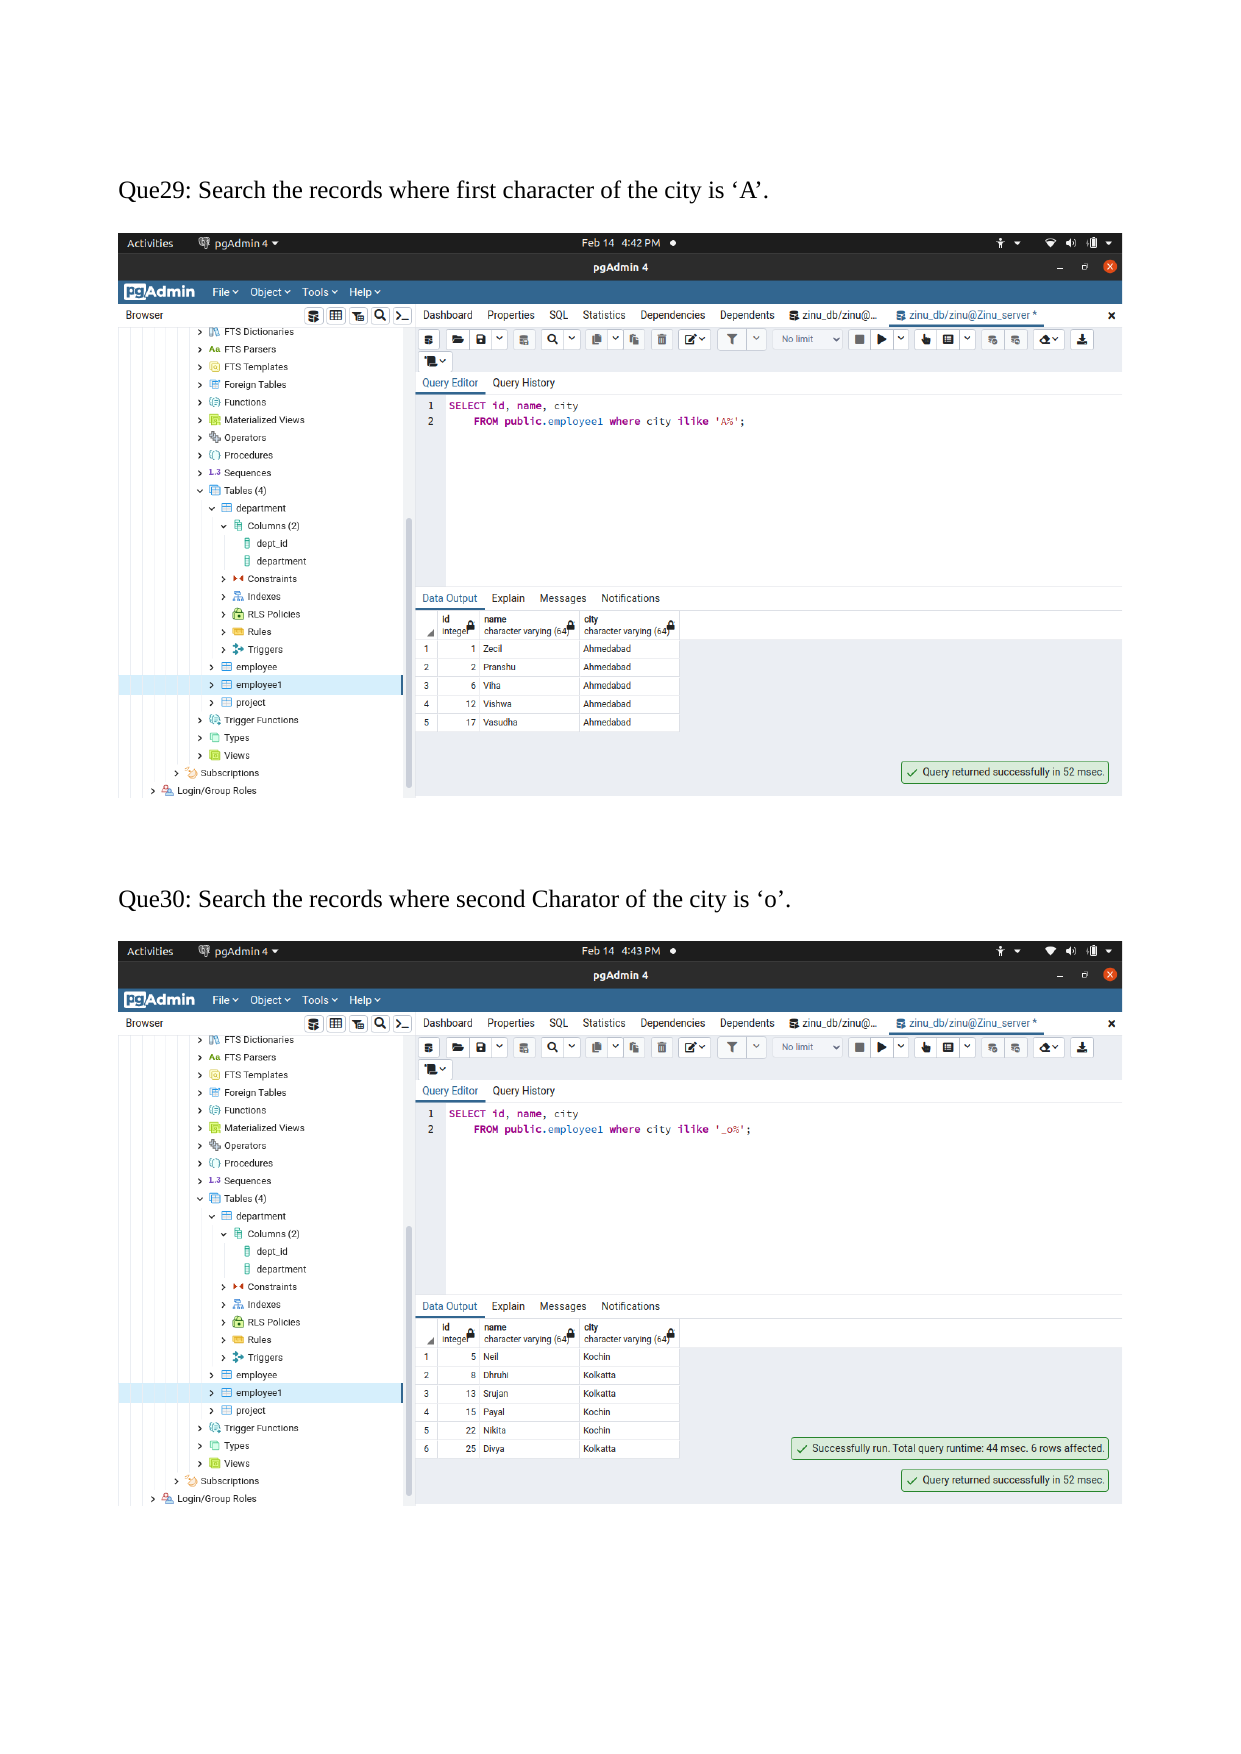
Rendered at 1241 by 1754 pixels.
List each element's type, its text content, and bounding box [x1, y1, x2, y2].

picture [118, 941, 1123, 1506]
text Que29: Search the records where first character of the city is ‘A’. [118, 176, 1122, 204]
picture [118, 233, 1123, 798]
text Que30: Search the records where second Charator of the city is ‘o’. [118, 884, 1122, 912]
